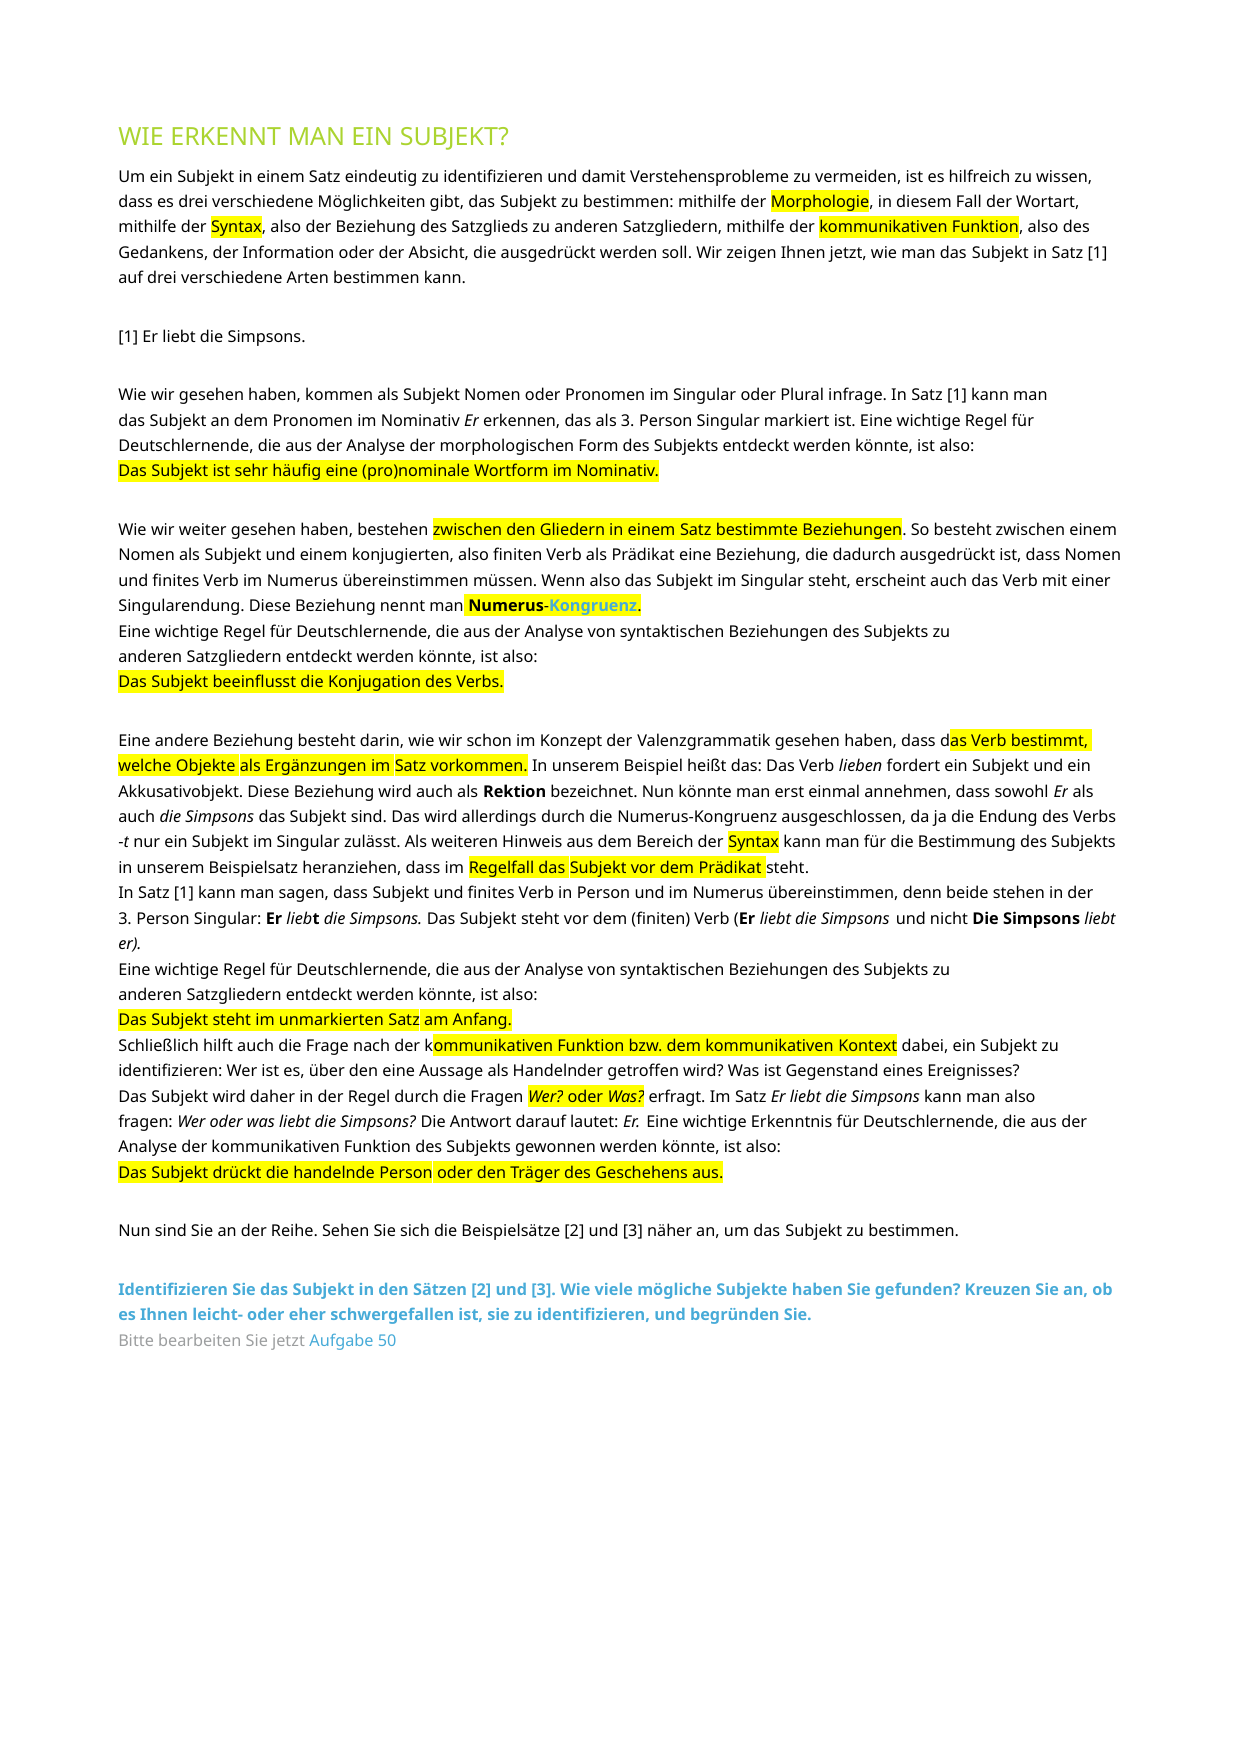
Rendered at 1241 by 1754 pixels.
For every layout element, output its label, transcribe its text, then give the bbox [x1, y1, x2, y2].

text Eine wichtige Regel für Deutschlernende, die aus der Analyse von syntaktischen Beziehungen des Subjekts zu anderen Satzgliedern entdeckt werden könnte, ist also: [118, 958, 1122, 1005]
subtitle WIE ERKENNT MAN EIN SUBJEKT? [118, 118, 1122, 152]
text Das Subjekt steht im unmarkierten Satz am Anfang. [118, 1008, 1122, 1031]
text Eine andere Beziehung besteht darin, wie wir schon im Konzept der Valenzgrammatik gesehen haben, dass das Verb bestimmt, welche Objekte als Ergänzungen im Satz vorkommen. In unserem Beispiel heißt das: Das Verb lieben fordert ein Subjekt und ein Akkusativobjekt. Diese Beziehung wird auch als Rektion bezeichnet. Nun könnte man erst einmal annehmen, dass sowohl Er als auch die Simpsons das Subjekt sind. Das wird allerdings durch die Numerus-Kongruenz ausgeschlossen, da ja die Endung des Verbs -t nur ein Subjekt im Singular zulässt. Als weiteren Hinweis aus dem Bereich der Syntax kann man für die Bestimmung des Subjekts in unserem Beispielsatz heranziehen, dass im Regelfall das Subjekt vor dem Prädikat steht. [118, 729, 1122, 878]
text Das Subjekt beeinflusst die Konjugation des Verbs. [118, 670, 1122, 693]
text Das Subjekt drückt die handelnde Person oder den Träger des Geschehens aus. [118, 1161, 1122, 1183]
text Wie wir gesehen haben, kommen als Subjekt Nomen oder Pronomen im Singular oder Plural infrage. In Satz [1] kann man das Subjekt an dem Pronomen im Nominativ Er erkennen, das als 3. Person Singular markiert ist. Eine wichtige Regel für Deutschlernende, die aus der Analyse der morphologischen Form des Subjekts entdeckt werden könnte, ist also: [118, 383, 1122, 456]
text Bitte bearbeiten Sie jetzt Aufgabe 50 [118, 1329, 1122, 1351]
text In Satz [1] kann man sagen, dass Subjekt und finites Verb in Person und im Numerus übereinstimmen, denn beide stehen in der 3. Person Singular: Er liebt die Simpsons. Das Subjekt steht vor dem (finiten) Verb (Er liebt die Simpsons und nicht Die Simpsons liebt er). [118, 881, 1122, 954]
text Schließlich hilft auch die Frage nach der kommunikativen Funktion bzw. dem kommunikativen Kontext dabei, ein Subjekt zu identifizieren: Wer ist es, über den eine Aussage als Handelnder getroffen wird? Was ist Gegenstand eines Ereignisses? [118, 1034, 1122, 1081]
text Das Subjekt ist sehr häufig eine (pro)nominale Wortform im Nominativ. [118, 459, 1122, 482]
text Identifizieren Sie das Subjekt in den Sätzen [2] und [3]. Wie viele mögliche Subjekte haben Sie gefunden? Kreuzen Sie an, ob es Ihnen leicht- oder eher schwergefallen ist, sie zu identifizieren, und begründen Sie. [118, 1278, 1122, 1325]
text [1] Er liebt die Simpsons. [118, 325, 1122, 347]
text Das Subjekt wird daher in der Regel durch die Fragen Wer? oder Was? erfragt. Im Satz Er liebt die Simpsons kann man also fragen: Wer oder was liebt die Simpsons? Die Antwort darauf lautet: Er. Eine wichtige Erkenntnis für Deutschlernende, die aus der Analyse der kommunikativen Funktion des Subjekts gewonnen werden könnte, ist also: [118, 1085, 1122, 1158]
text Um ein Subjekt in einem Satz eindeutig zu identifizieren und damit Verstehensprobleme zu vermeiden, ist es hilfreich zu wissen, dass es drei verschiedene Möglichkeiten gibt, das Subjekt zu bestimmen: mithilfe der Morphologie, in diesem Fall der Wortart, mithilfe der Syntax, also der Beziehung des Satzglieds zu anderen Satzgliedern, mithilfe der kommunikativen Funktion, also des Gedankens, der Information oder der Absicht, die ausgedrückt werden soll. Wir zeigen Ihnen jetzt, wie man das Subjekt in Satz [1] auf drei verschiedene Arten bestimmen kann. [118, 165, 1122, 288]
text Nun sind Sie an der Reihe. Sehen Sie sich die Beispielsätze [2] und [3] näher an, um das Subjekt zu bestimmen. [118, 1219, 1122, 1242]
text Wie wir weiter gesehen haben, bestehen zwischen den Gliedern in einem Satz bestimmte Beziehungen. So besteht zwischen einem Nomen als Subjekt und einem konjugierten, also finiten Verb als Prädikat eine Beziehung, die dadurch ausgedrückt ist, dass Nomen und finites Verb im Numerus übereinstimmen müssen. Wenn also das Subjekt im Singular steht, erscheint auch das Verb mit einer Singularendung. Diese Beziehung nennt man Numerus-Kongruenz. [118, 518, 1122, 616]
text Eine wichtige Regel für Deutschlernende, die aus der Analyse von syntaktischen Beziehungen des Subjekts zu anderen Satzgliedern entdeckt werden könnte, ist also: [118, 619, 1122, 667]
